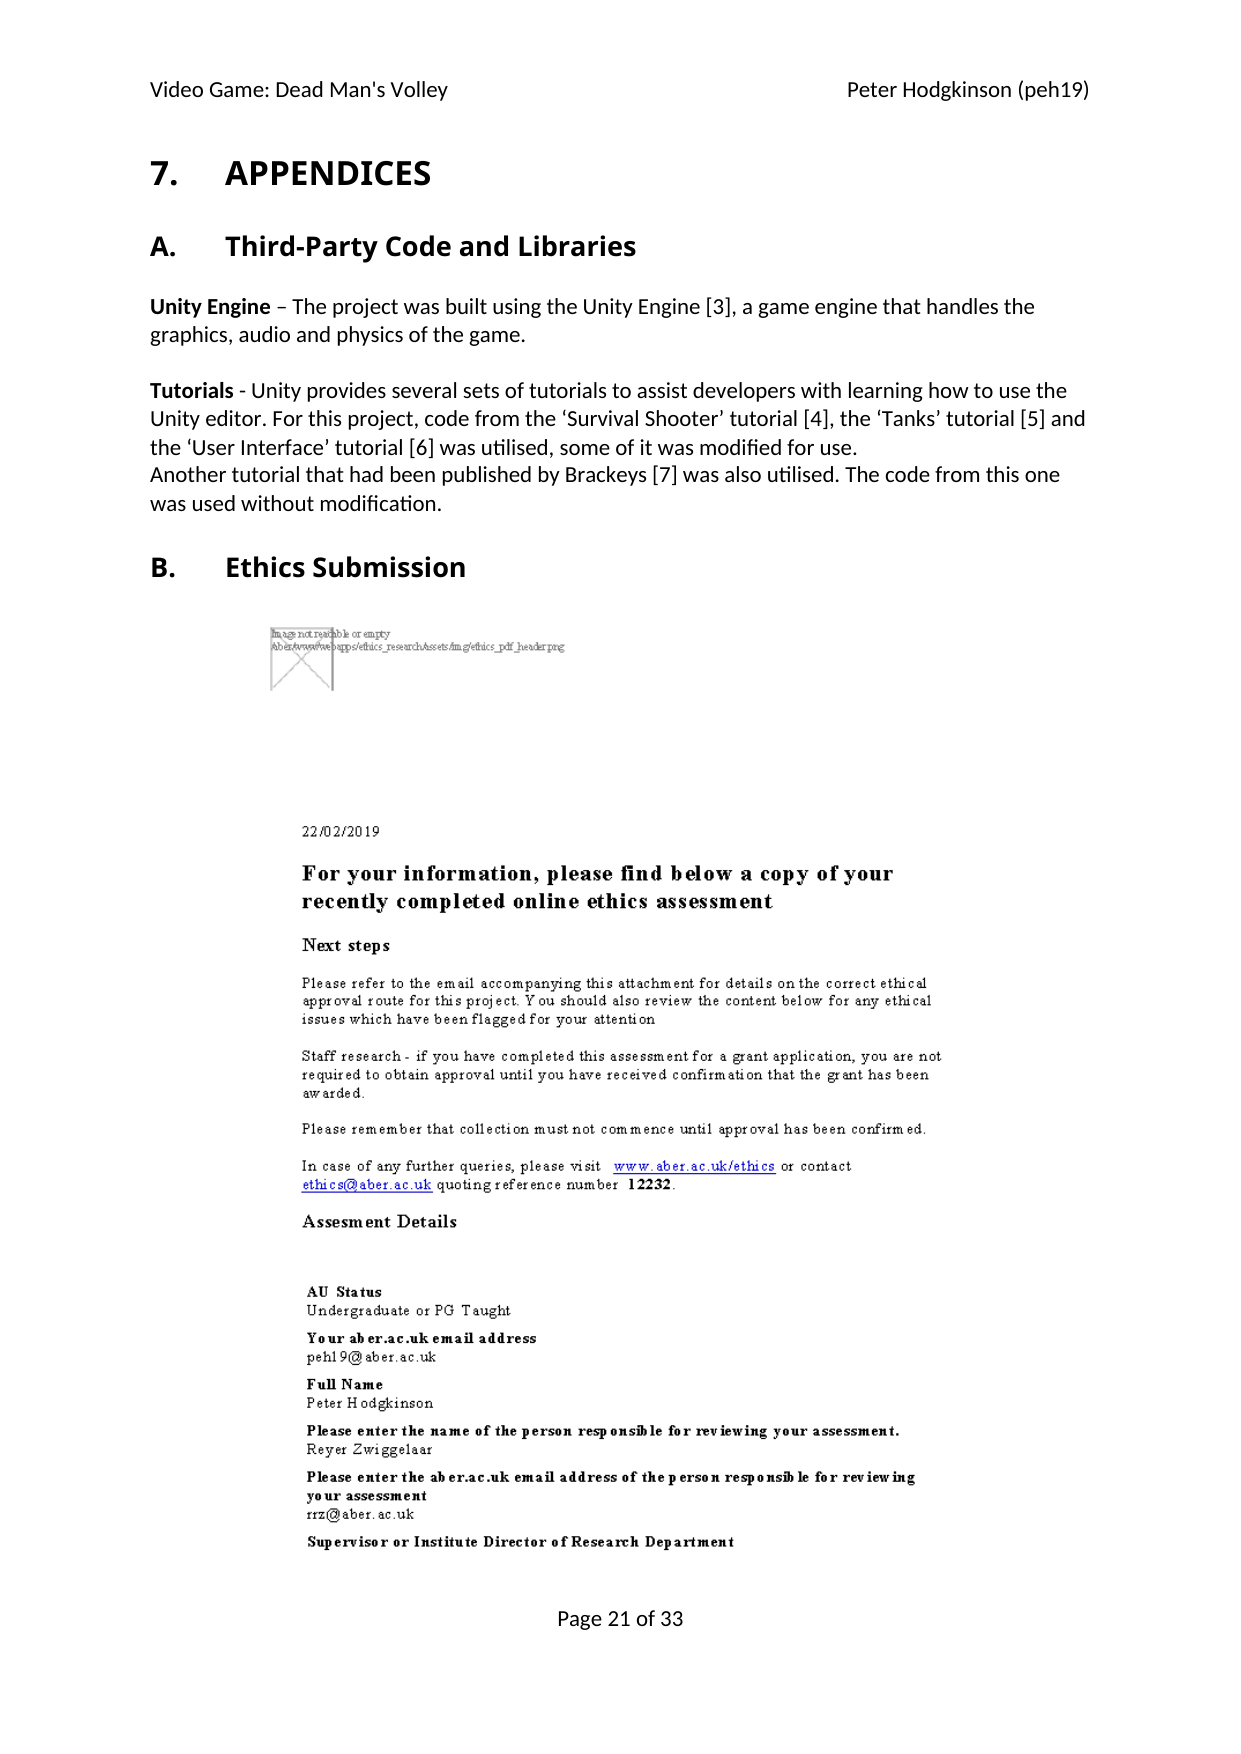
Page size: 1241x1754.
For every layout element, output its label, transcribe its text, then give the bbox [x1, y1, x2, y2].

subtitle B. Ethics Submission [150, 549, 1090, 586]
subtitle A. Third-Party Code and Libraries [150, 228, 1090, 264]
text Another tutorial that had been published by Brackeys [7] was also utilised. The code from this one was used without modification. [150, 461, 1090, 517]
subtitle 7. APPENDICES [150, 150, 1090, 195]
text Unity Engine – The project was built using the Unity Engine [3], a game engine that handles the graphics, audio and physics of the game. [150, 292, 1090, 348]
text Tutorials - Unity provides several sets of tutorials to assist developers with learning how to use the Unity editor. For this project, code from the ‘Survival Shooter’ tutorial [4], the ‘Tanks’ tutorial [5] and the ‘User Interface’ tutorial [6] was utilised, some of it was modified for use. [150, 377, 1090, 461]
